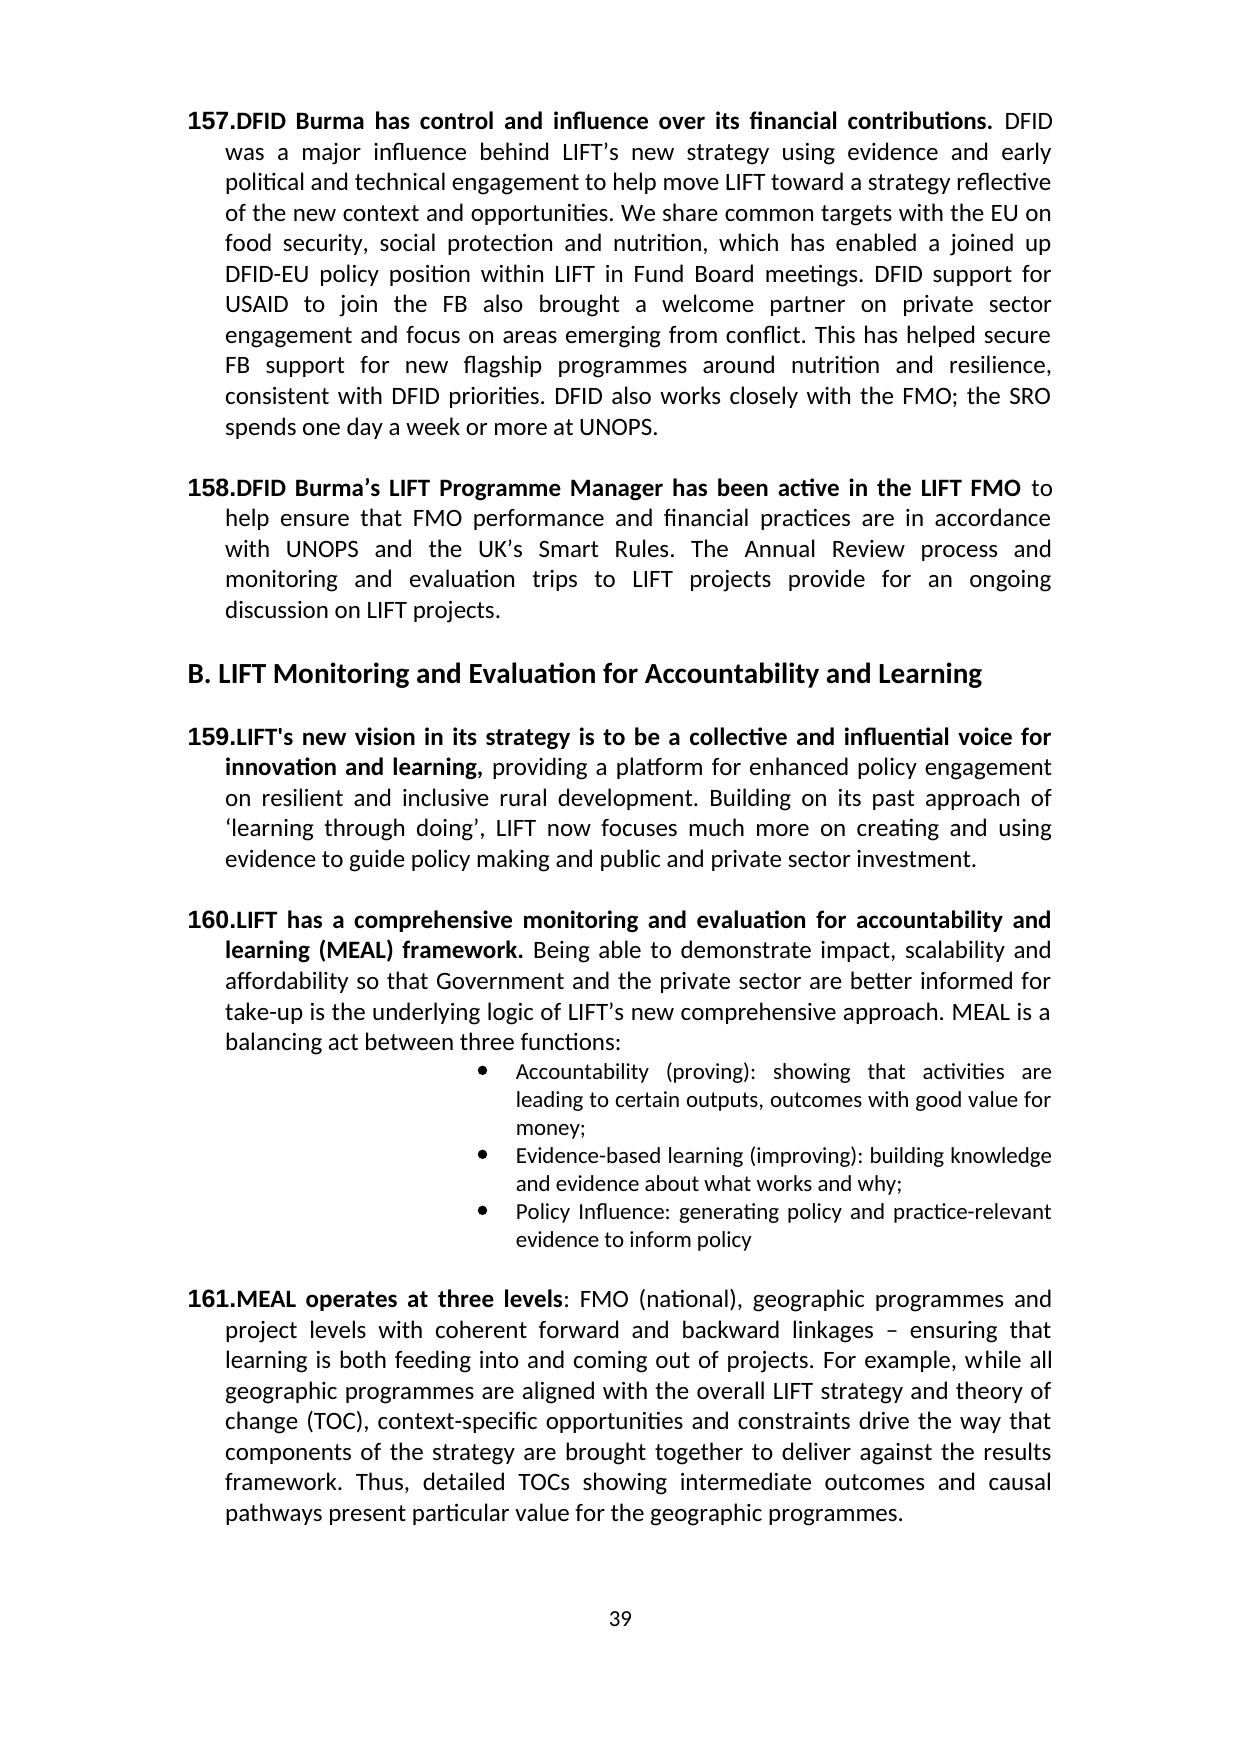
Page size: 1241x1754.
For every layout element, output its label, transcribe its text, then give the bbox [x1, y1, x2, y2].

list LIFT's new vision in its strategy is to be a collective and influential voice for innovation and learning, providing a platform for enhanced policy engagement on resilient and inclusive rural development. Building on its past approach of ‘learning through doing’, LIFT now focuses much more on creating and using evidence to guide policy making and public and private sector investment. [187, 721, 1053, 874]
list DFID Burma has control and influence over its financial contributions. DFID was a major influence behind LIFT’s new strategy using evidence and early political and technical engagement to help move LIFT toward a strategy reflective of the new context and opportunities. We share common targets with the EU on food security, social protection and nutrition, which has enabled a joined up DFID-EU policy position within LIFT in Fund Board meetings. DFID support for USAID to join the FB also brought a welcome partner on private sector engagement and focus on areas emerging from conflict. This has helped secure FB support for new flagship programmes around nutrition and resilience, consistent with DFID priorities. DFID also works closely with the FMO; the SRO spends one day a week or more at UNOPS. [187, 106, 1053, 441]
list Accountability (proving): showing that activities are leading to certain outputs, outcomes with good value for money; [478, 1057, 1053, 1141]
list DFID Burma’s LIFT Programme Manager has been active in the LIFT FMO to help ensure that FMO performance and financial practices are in accordance with UNOPS and the UK’s Smart Rules. The Annual Review process and monitoring and evaluation trips to LIFT projects provide for an ongoing discussion on LIFT projects. [187, 472, 1053, 624]
list B. LIFT Monitoring and Evaluation for Accountability and Learning [187, 655, 1053, 691]
list LIFT has a comprehensive monitoring and evaluation for accountability and learning (MEAL) framework. Being able to demonstrate impact, scalability and affordability so that Government and the private sector are better informed for take-up is the underlying logic of LIFT’s new comprehensive approach. MEAL is a balancing act between three functions: [187, 904, 1053, 1057]
list Policy Influence: generating policy and practice-relevant evidence to inform policy [478, 1197, 1053, 1253]
list MEAL operates at three levels: FMO (national), geographic programmes and project levels with coherent forward and backward linkages – ensuring that learning is both feeding into and coming out of projects. For example, while all geographic programmes are aligned with the overall LIFT strategy and theory of change (TOC), context-specific opportunities and constraints drive the way that components of the strategy are brought together to deliver against the results framework. Thus, detailed TOCs showing intermediate outcomes and causal pathways present particular value for the geographic programmes. [187, 1283, 1053, 1528]
list Evidence-based learning (improving): building knowledge and evidence about what works and why; [478, 1141, 1053, 1197]
